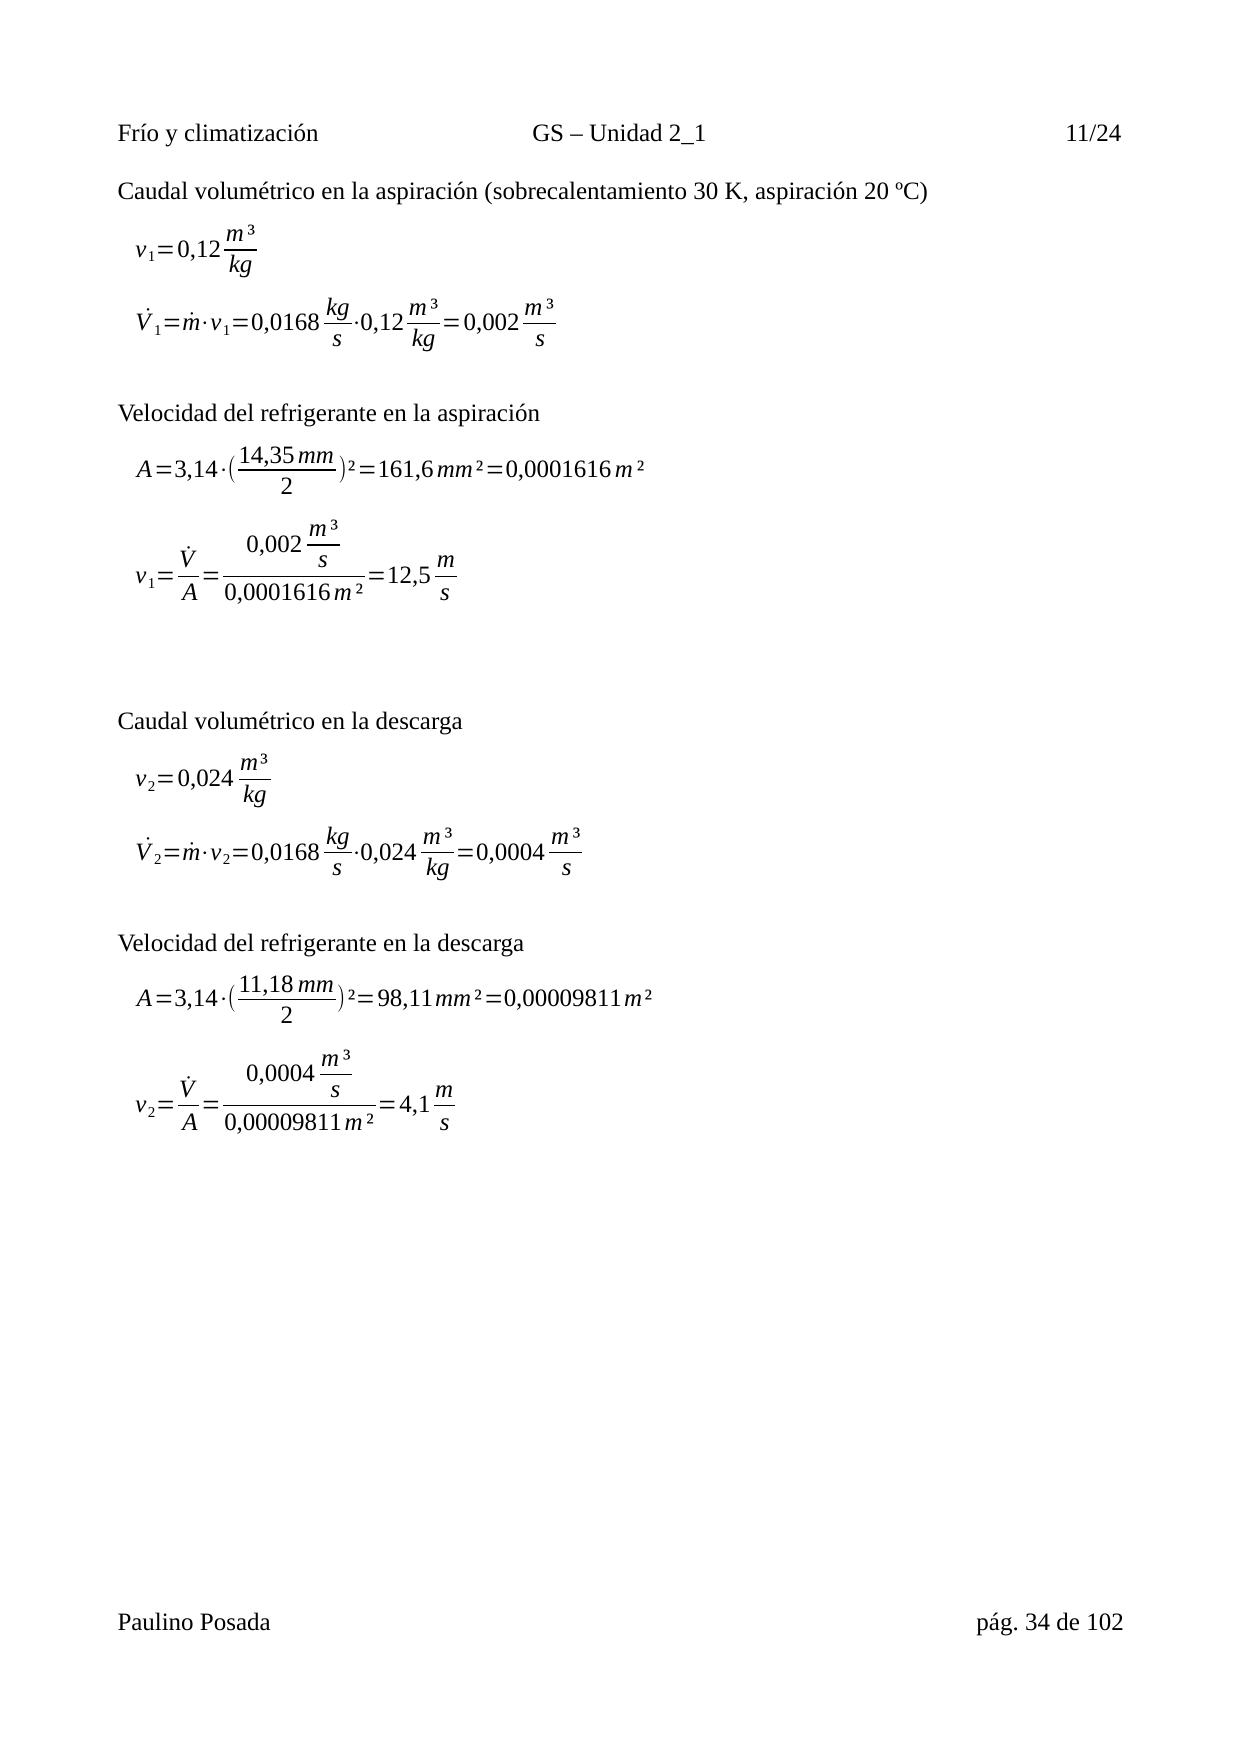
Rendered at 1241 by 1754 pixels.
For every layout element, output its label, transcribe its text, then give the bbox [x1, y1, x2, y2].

text Caudal volumétrico en la descarga [117, 706, 1123, 734]
text Caudal volumétrico en la aspiración (sobrecalentamiento 30 K, aspiración 20 ºC) [117, 176, 1123, 205]
text Velocidad del refrigerante en la aspiración [117, 398, 1123, 427]
text Velocidad del refrigerante en la descarga [117, 928, 1123, 956]
